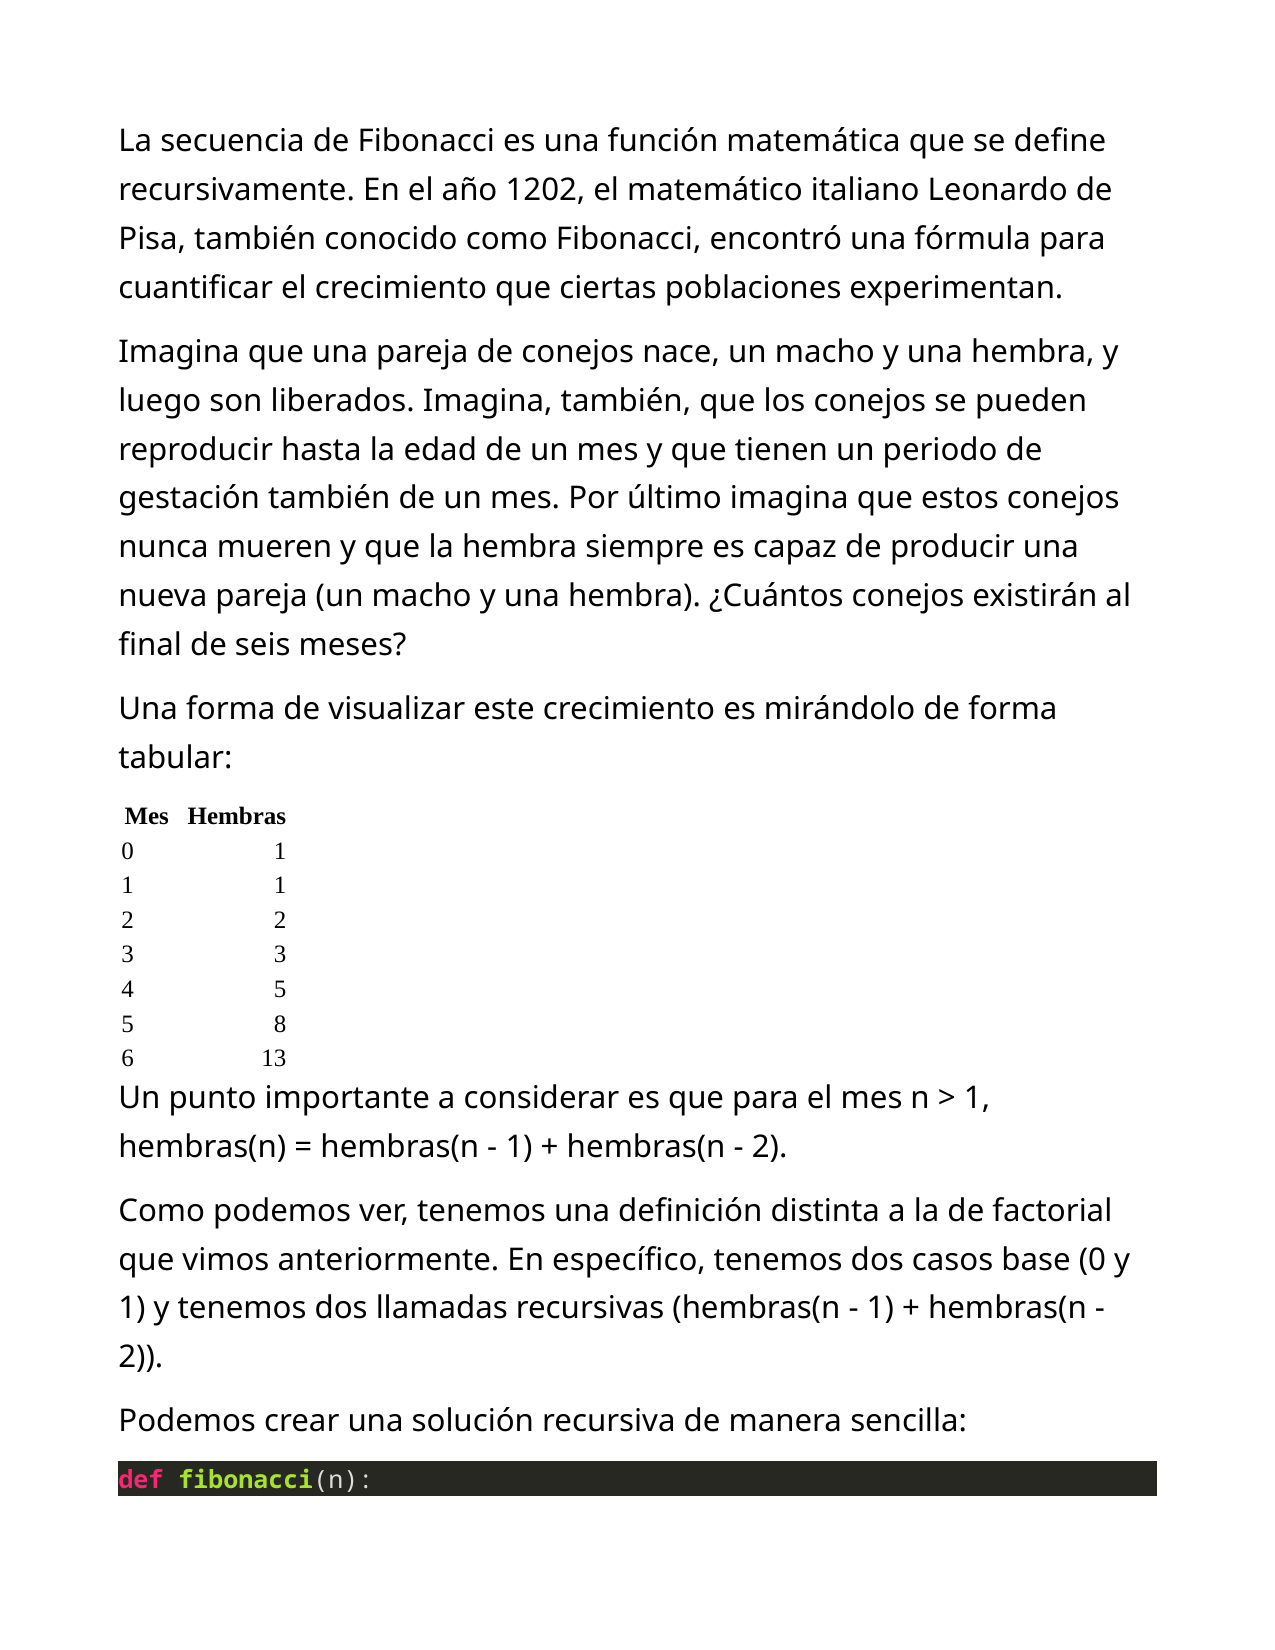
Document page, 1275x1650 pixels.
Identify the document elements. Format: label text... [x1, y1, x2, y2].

table_cell 1 [175, 833, 289, 867]
table_cell 2 [118, 902, 175, 937]
table_cell 5 [175, 971, 289, 1006]
text Un punto importante a considerar es que para el mes n > 1, hembras(n) = hembras(n - 1) + hembras(n - 2). [118, 1075, 1157, 1167]
table_cell 1 [118, 868, 175, 902]
table_cell 3 [175, 937, 289, 971]
table_cell 0 [118, 833, 175, 867]
table_cell 13 [175, 1040, 289, 1075]
table_cell 2 [175, 902, 289, 937]
table_cell 1 [175, 868, 289, 902]
text Una forma de visualizar este crecimiento es mirándolo de forma tabular: [118, 686, 1157, 777]
table_cell 3 [118, 937, 175, 971]
table_header Hembras [175, 798, 289, 833]
table_cell 4 [118, 971, 175, 1006]
text Como podemos ver, tenemos una definición distinta a la de factorial que vimos anteriormente. En específico, tenemos dos casos base (0 y 1) y tenemos dos llamadas recursivas (hembras(n - 1) + hembras(n - 2)). [118, 1187, 1157, 1377]
table_cell 6 [118, 1040, 175, 1075]
text def fibonacci(n): [118, 1461, 1157, 1496]
table_cell 5 [118, 1006, 175, 1040]
text La secuencia de Fibonacci es una función matemática que se define recursivamente. En el año 1202, el matemático italiano Leonardo de Pisa, también conocido como Fibonacci, encontró una fórmula para cuantificar el crecimiento que ciertas poblaciones experimentan. [118, 118, 1157, 308]
text Imagina que una pareja de conejos nace, un macho y una hembra, y luego son liberados. Imagina, también, que los conejos se pueden reproducir hasta la edad de un mes y que tienen un periodo de gestación también de un mes. Por último imagina que estos conejos nunca mueren y que la hembra siempre es capaz de producir una nueva pareja (un macho y una hembra). ¿Cuántos conejos existirán al final de seis meses? [118, 328, 1157, 665]
table_header Mes [118, 798, 175, 833]
table_cell 8 [175, 1006, 289, 1040]
text Podemos crear una solución recursiva de manera sencilla: [118, 1398, 1157, 1441]
